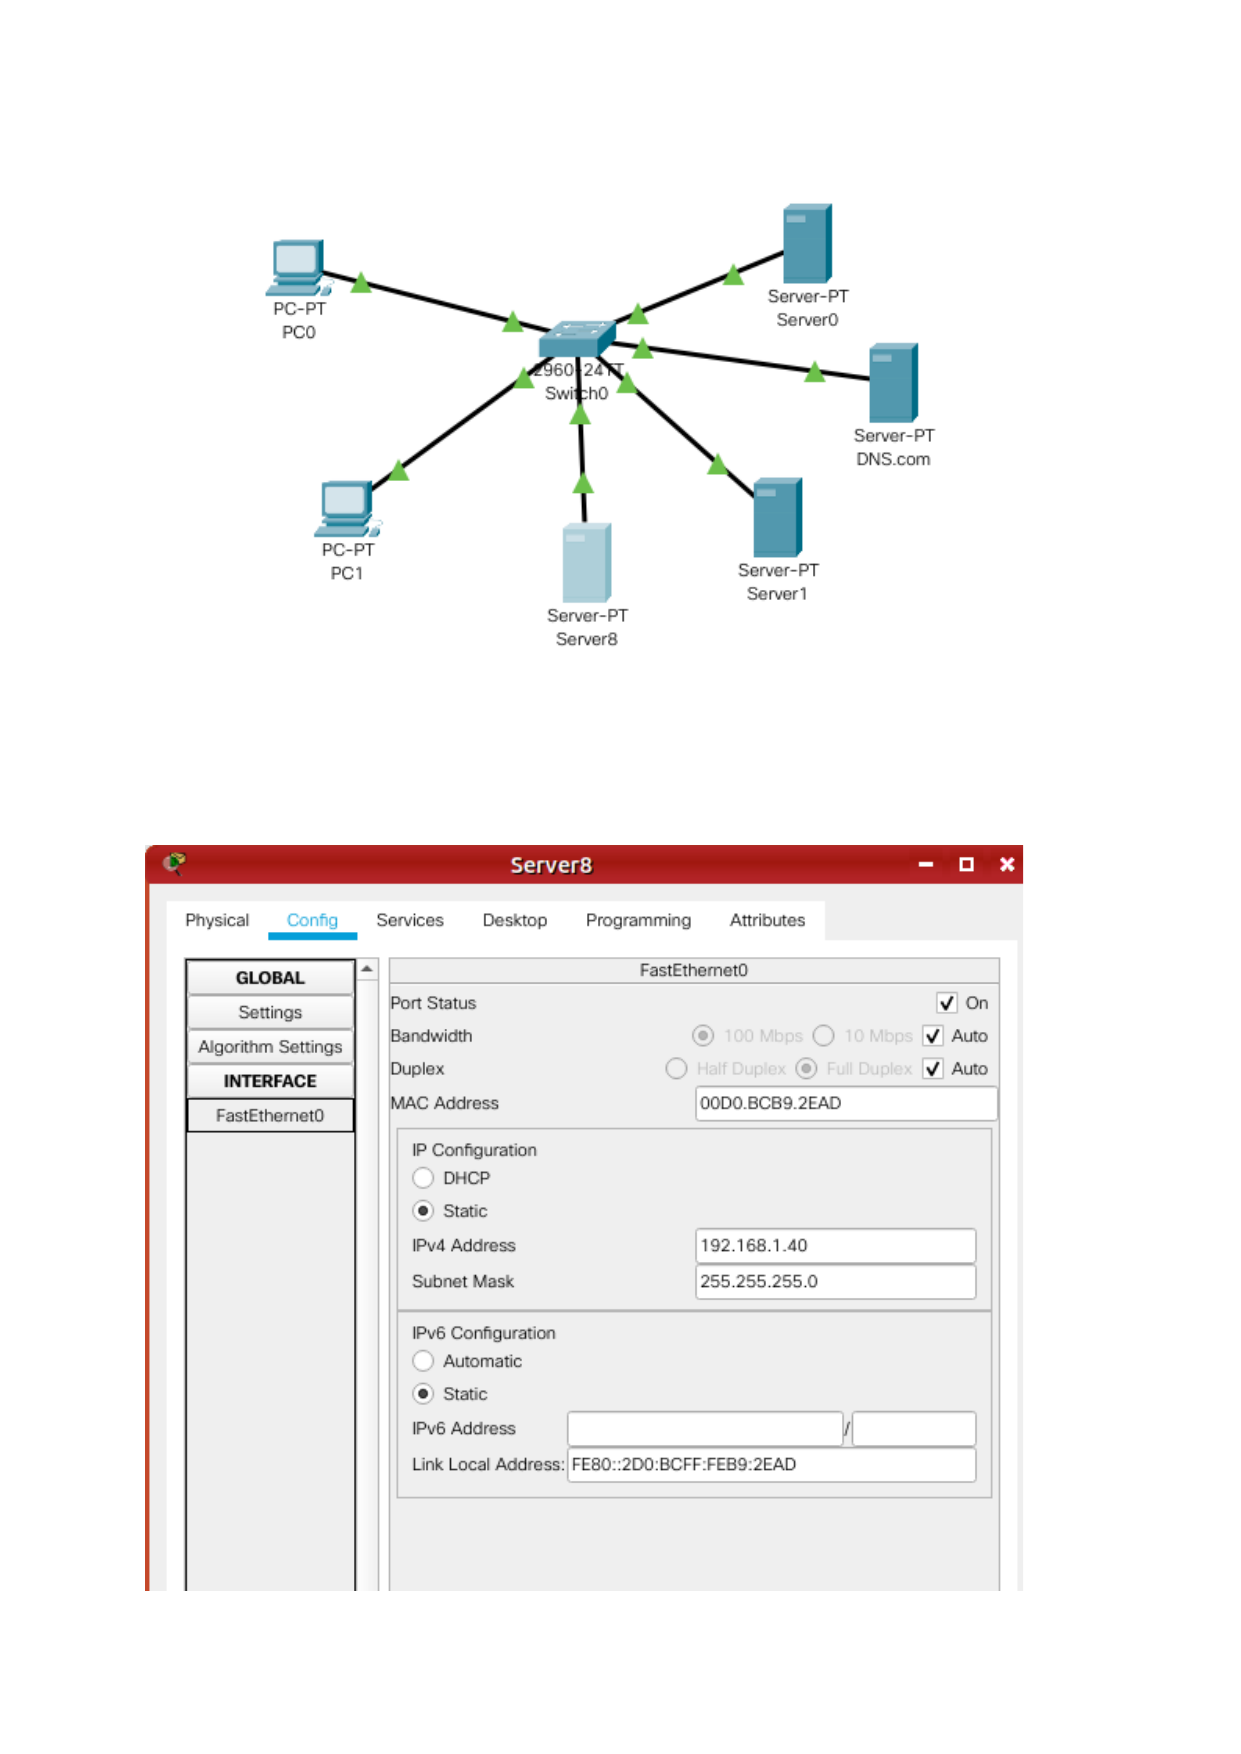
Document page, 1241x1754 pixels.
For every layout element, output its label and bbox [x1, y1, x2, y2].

picture [172, 146, 981, 697]
picture [145, 845, 1024, 1591]
